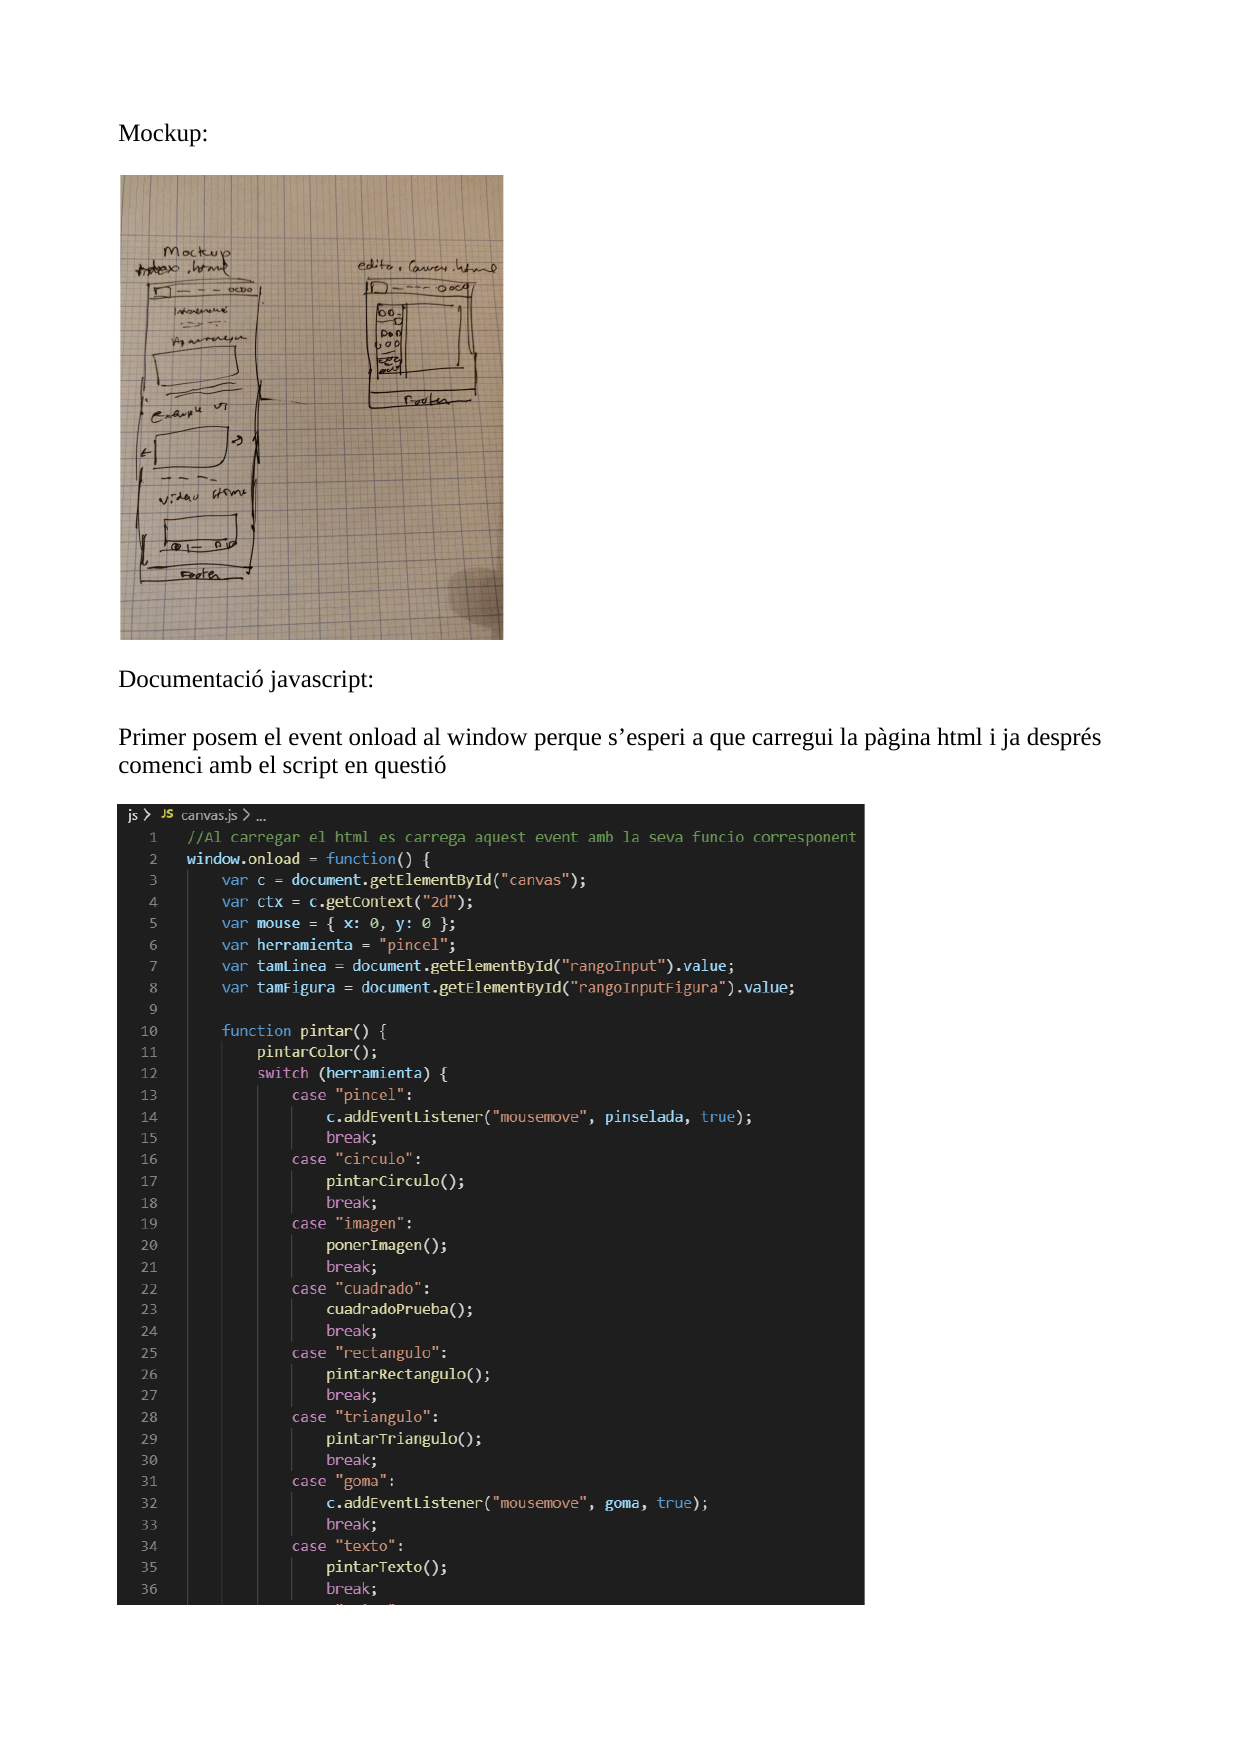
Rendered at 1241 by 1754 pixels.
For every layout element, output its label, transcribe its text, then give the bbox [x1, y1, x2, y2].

text Mockup: [118, 118, 1122, 147]
text Documentació javascript: [118, 664, 1122, 693]
text Primer posem el event onload al window perque s’esperi a que carregui la pàgina html i ja després comenci amb el script en questió [118, 722, 1122, 779]
picture [120, 175, 504, 640]
picture [117, 804, 865, 1605]
